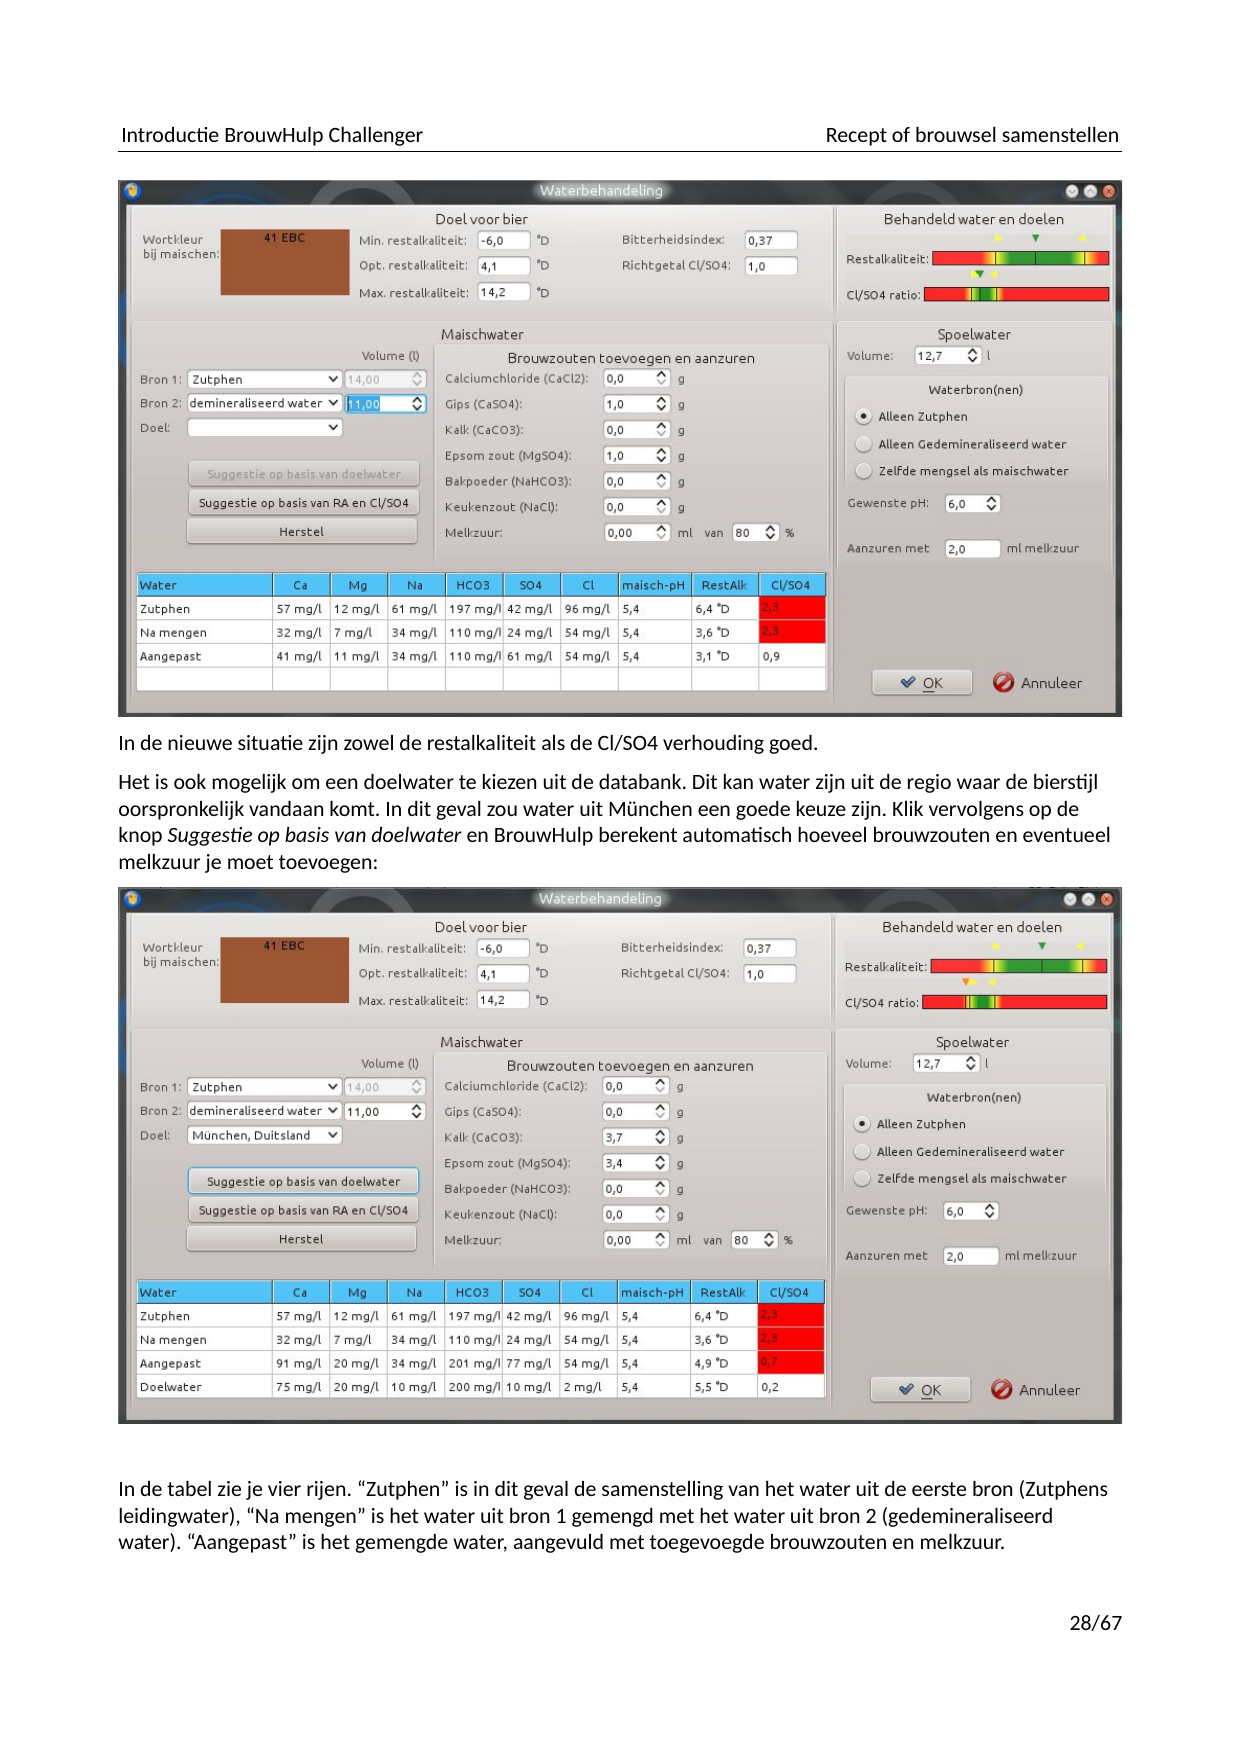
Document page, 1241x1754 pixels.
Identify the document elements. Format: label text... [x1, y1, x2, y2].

text In de nieuwe situatie zijn zowel de restalkaliteit als de Cl/SO4 verhouding goed. [118, 729, 1122, 756]
picture [118, 180, 1123, 717]
text Het is ook mogelijk om een doelwater te kiezen uit de databank. Dit kan water zijn uit de regio waar de bierstijl oorspronkelijk vandaan komt. In dit geval zou water uit München een goede keuze zijn. Klik vervolgens op de knop Suggestie op basis van doelwater en BrouwHulp berekent automatisch hoeveel brouwzouten en eventueel melkzuur je moet toevoegen: [118, 768, 1122, 875]
picture [118, 887, 1123, 1424]
text In de tabel zie je vier rijen. “Zutphen” is in dit geval de samenstelling van het water uit de eerste bron (Zutphens leidingwater), “Na mengen” is het water uit bron 1 gemengd met het water uit bron 2 (gedemineraliseerd water). “Aangepast” is het gemengde water, aangevuld met toegevoegde brouwzouten en melkzuur. [118, 1475, 1122, 1555]
